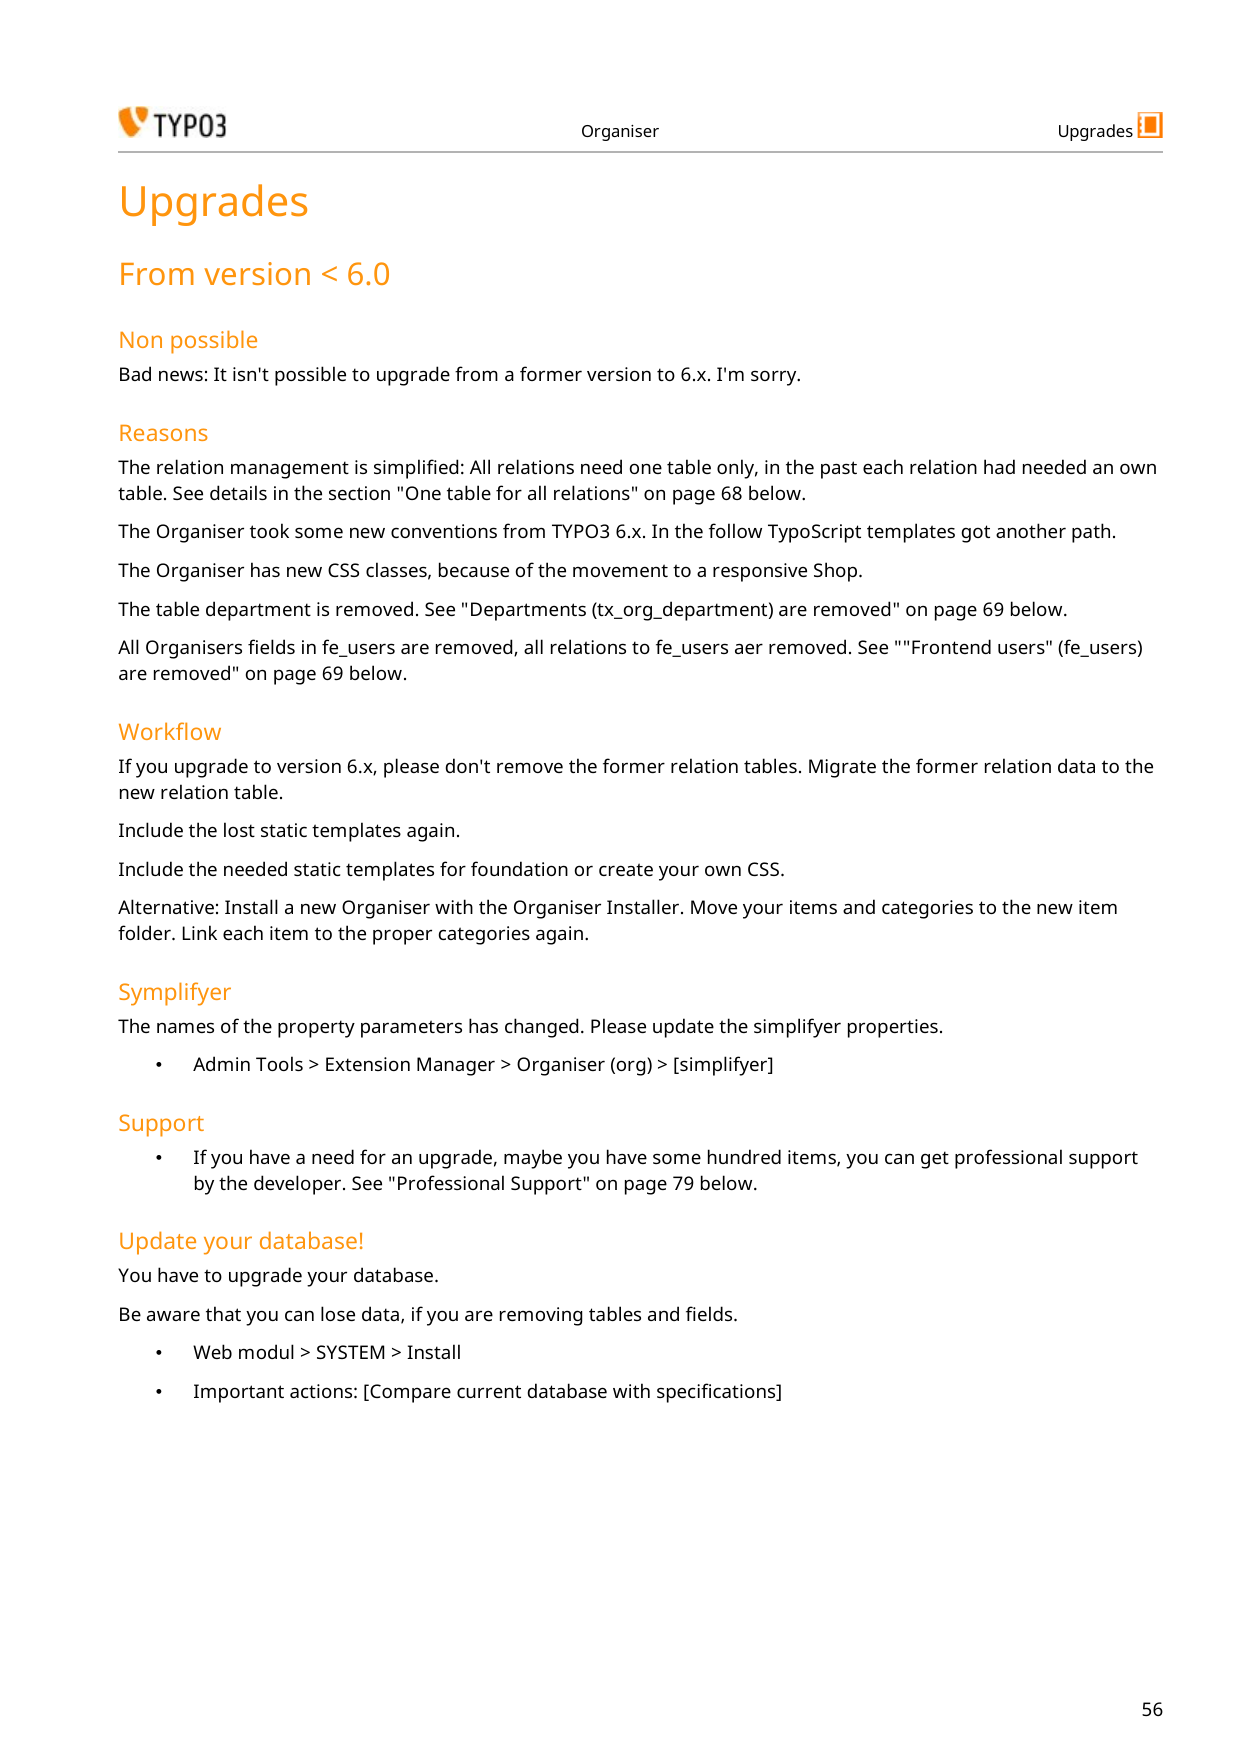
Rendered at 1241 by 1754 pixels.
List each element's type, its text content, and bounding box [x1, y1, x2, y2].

text All Organisers fields in fe_users are removed, all relations to fe_users aer removed. See ""Frontend users" (fe_users) are removed" on page 62 below. [118, 634, 1163, 686]
text Include the needed static templates for foundation or create your own CSS. [118, 856, 1163, 882]
list Important actions: [Compare current database with specifications] [156, 1378, 1163, 1404]
subtitle Support [118, 1107, 1163, 1138]
text Be aware that you can lose data, if you are removing tables and fields. [118, 1301, 1163, 1327]
list Admin Tools > Extension Manager > Organiser (org) > [simplifyer] [156, 1051, 1163, 1077]
text The names of the property parameters has changed. Please update the simplifyer properties. [118, 1013, 1163, 1039]
subtitle Symplifyer [118, 976, 1163, 1007]
subtitle Workflow [118, 716, 1163, 747]
text If you upgrade to version 6.x, please don't remove the former relation tables. Migrate the former relation data to the new relation table. [118, 752, 1163, 804]
text The Organiser took some new conventions from TYPO3 6.x. In the follow TypoScript templates got another path. [118, 518, 1163, 544]
subtitle Upgrades [118, 172, 1163, 229]
text You have to upgrade your database. [118, 1262, 1163, 1288]
picture [118, 106, 227, 138]
text The Organiser has new CSS classes, because of the movement to a responsive Shop. [118, 557, 1163, 583]
picture [1137, 112, 1163, 138]
subtitle From version < 6.0 [118, 252, 1163, 295]
text The relation management is simplified: All relations need one table only, in the past each relation had needed an own table. See details in the section "One table for all relations" on page 61 below. [118, 454, 1163, 506]
text Bad news: It isn't possible to upgrade from a former version to 6.x. I'm sorry. [118, 361, 1163, 387]
subtitle Update your database! [118, 1225, 1163, 1256]
text Alternative: Install a new Organiser with the Organiser Installer. Move your items and categories to the new item folder. Link each item to the proper categories again. [118, 894, 1163, 946]
list If you have a need for an upgrade, maybe you have some hundred items, you can get professional support by the developer. See "Professional Support" on page 71 below. [156, 1144, 1163, 1196]
list Web modul > SYSTEM > Install [156, 1339, 1163, 1365]
text The table department is removed. See "Departments (tx_org_department) are removed" on page 62 below. [118, 595, 1163, 621]
subtitle Non possible [118, 324, 1163, 355]
text Include the lost static templates again. [118, 817, 1163, 843]
subtitle Reasons [118, 417, 1163, 448]
